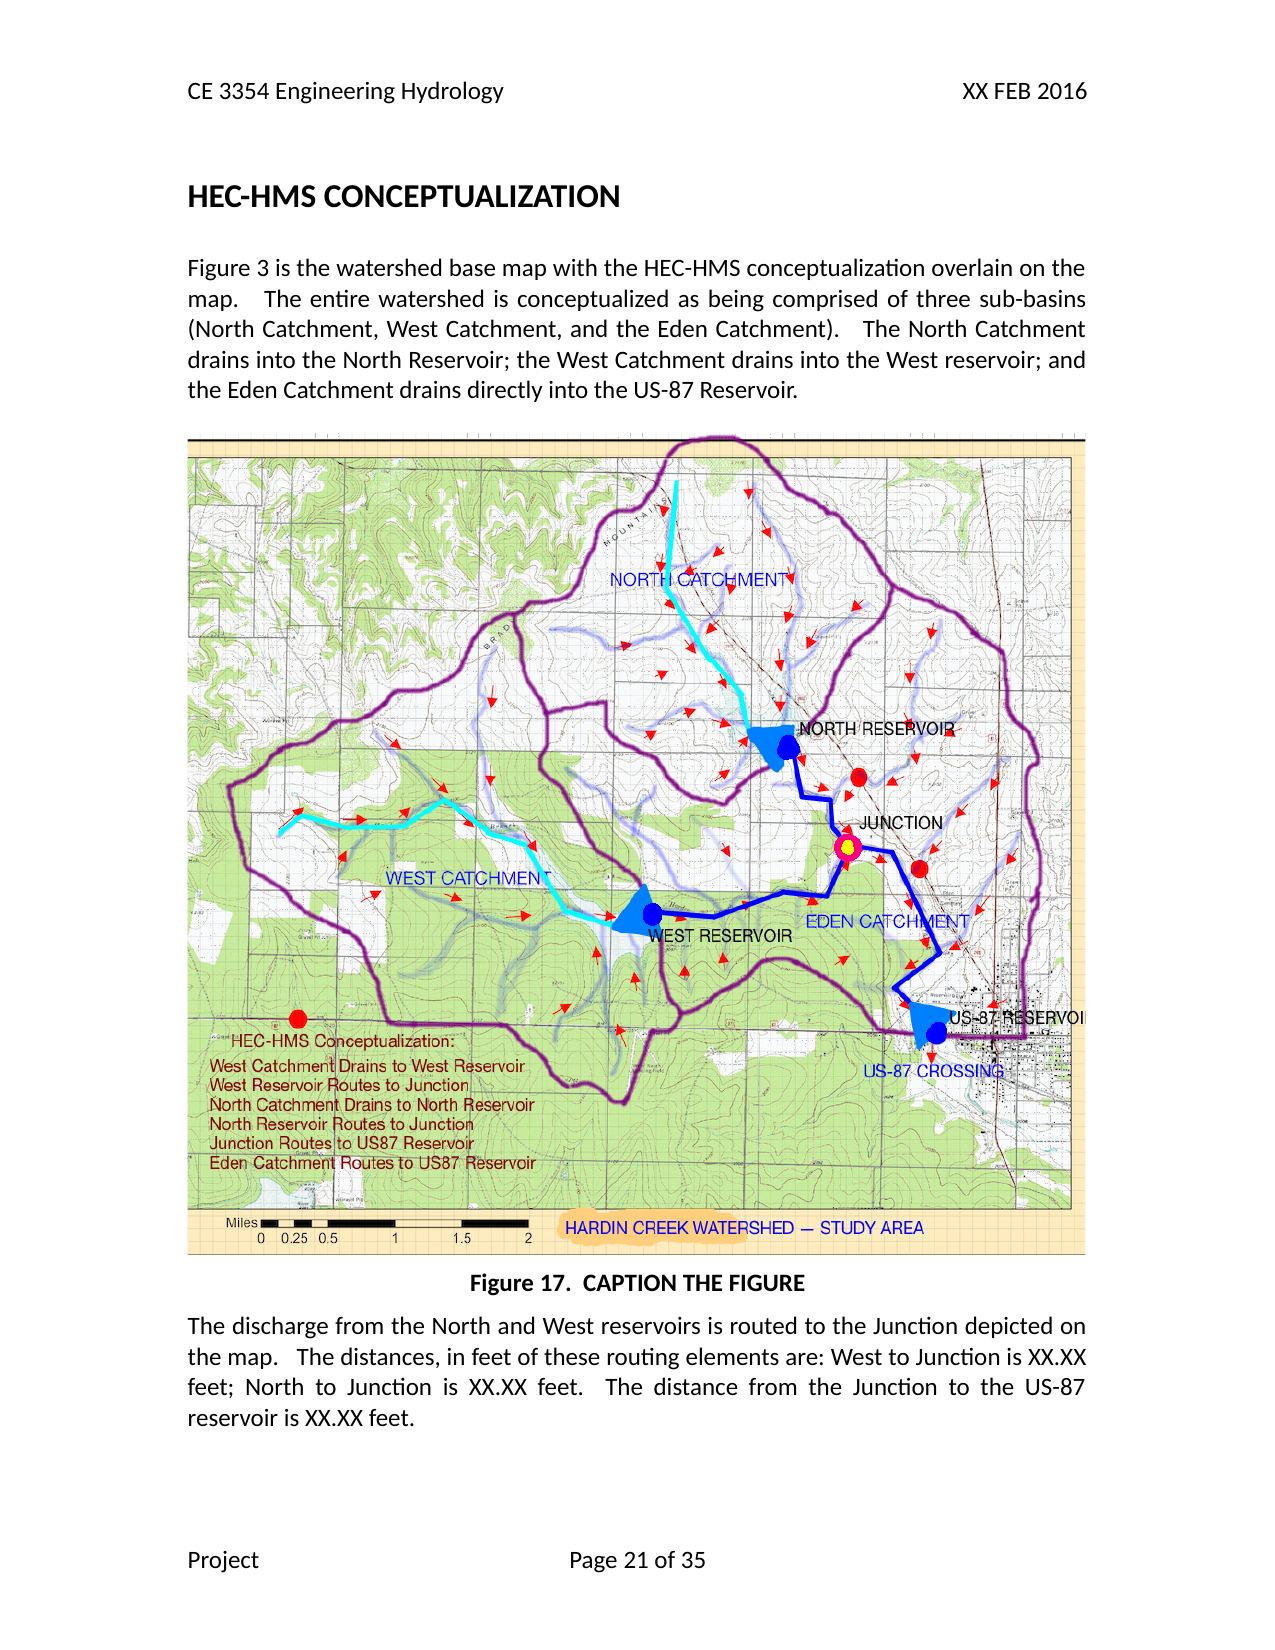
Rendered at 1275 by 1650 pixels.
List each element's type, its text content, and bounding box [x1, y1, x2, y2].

text The discharge from the North and West reservoirs is routed to the Junction depicted on the map. The distances, in feet of these routing elements are: West to Junction is XX.XX feet; North to Junction is XX.XX feet. The distance from the Junction to the US-87 reservoir is XX.XX feet. [187, 1310, 1087, 1432]
text Figure 17. CAPTION THE FIGURE [187, 1267, 1087, 1298]
subtitle HEC-HMS CONCEPTUALIZATION [187, 175, 1087, 216]
text Figure 3 is the watershed base map with the HEC-HMS conceptualization overlain on the map. The entire watershed is conceptualized as being comprised of three sub-basins (North Catchment, West Catchment, and the Eden Catchment). The North Catchment drains into the North Reservoir; the West Catchment drains into the West reservoir; and the Eden Catchment drains directly into the US-87 Reservoir. [187, 252, 1087, 405]
picture [187, 433, 1086, 1255]
